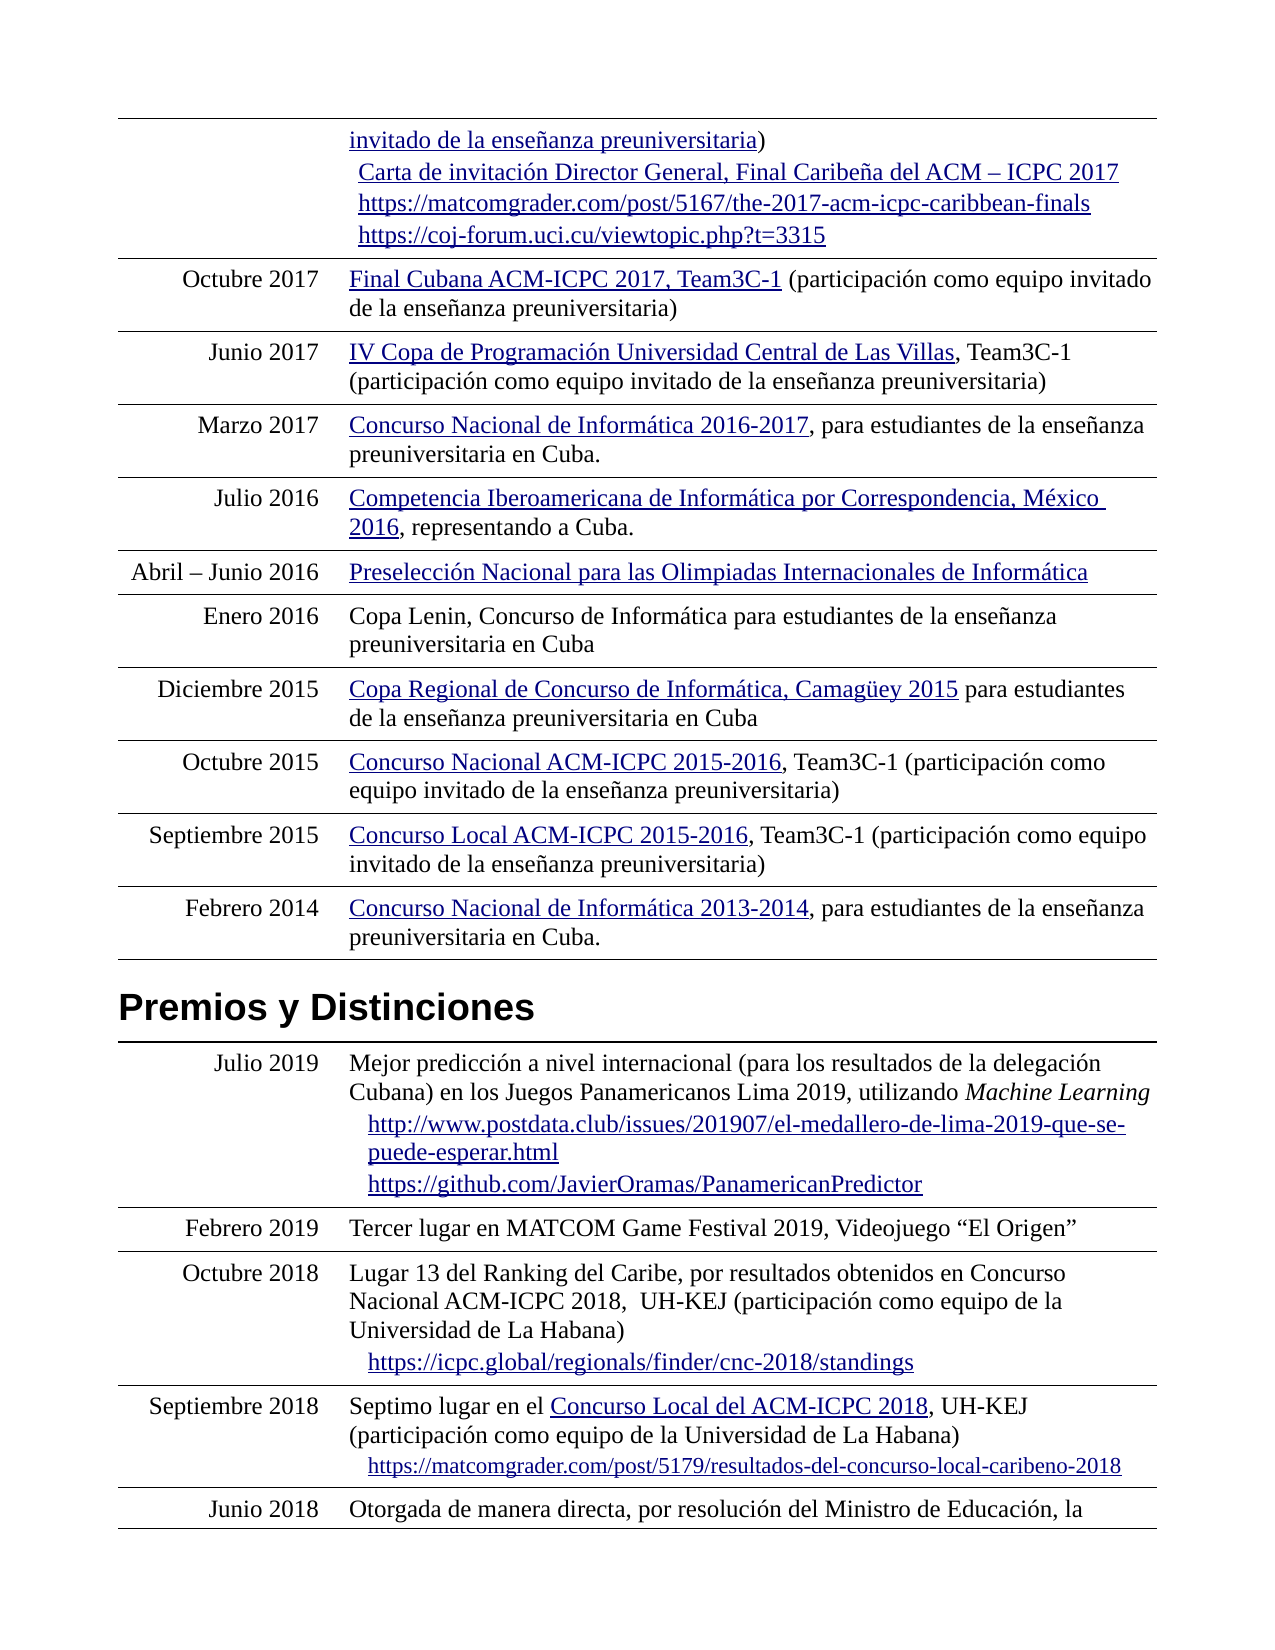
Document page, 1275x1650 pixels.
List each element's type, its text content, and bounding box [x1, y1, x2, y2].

table_cell Tercer lugar en MATCOM Game Festival 2019, Videojuego “El Origen” [324, 1208, 1157, 1251]
subtitle Premios y Distinciones [118, 985, 1157, 1029]
table_cell Octubre 2018 [118, 1252, 324, 1384]
table_cell Junio 2017 [118, 332, 324, 404]
table_cell Concurso Nacional de Informática 2016-2017, para estudiantes de la enseñanza preuniversitaria en Cuba. [324, 405, 1157, 477]
table_cell Final Cubana ACM-ICPC 2017, Team3C-1 (participación como equipo invitado de la enseñanza preuniversitaria) [324, 259, 1157, 331]
table_cell Febrero 2014 [118, 887, 324, 959]
table_cell Otorgada de manera directa, por resolución del Ministro de Educación, la [324, 1488, 1157, 1528]
table_cell Enero 2016 [118, 595, 324, 667]
table_header Julio 2019 [118, 1043, 324, 1207]
table_cell Septiembre 2018 [118, 1386, 324, 1487]
table_cell Copa Regional de Concurso de Informática, Camagüey 2015 para estudiantes de la enseñanza preuniversitaria en Cuba [324, 668, 1157, 740]
table_cell Copa Lenin, Concurso de Informática para estudiantes de la enseñanza preuniversitaria en Cuba [324, 595, 1157, 667]
table_header Mejor predicción a nivel internacional (para los resultados de la delegación Cubana) en los Juegos Panamericanos Lima 2019, utilizando Machine Learning http://www.postdata.club/issues/201907/el-medallero-de-lima-2019-que-se-puede-esperar.html https://github.com/JavierOramas/PanamericanPredictor [324, 1043, 1157, 1207]
table_cell Septimo lugar en el Concurso Local del ACM-ICPC 2018, UH-KEJ (participación como equipo de la Universidad de La Habana) https://matcomgrader.com/post/5179/resultados-del-concurso-local-caribeno-2018 [324, 1386, 1157, 1487]
table_cell Marzo 2017 [118, 405, 324, 477]
table_cell Diciembre 2015 [118, 668, 324, 740]
table_cell Concurso Local ACM-ICPC 2015-2016, Team3C-1 (participación como equipo invitado de la enseñanza preuniversitaria) [324, 814, 1157, 886]
table_cell Octubre 2015 [118, 741, 324, 813]
table_cell Concurso Nacional de Informática 2013-2014, para estudiantes de la enseñanza preuniversitaria en Cuba. [324, 887, 1157, 959]
table_cell Lugar 13 del Ranking del Caribe, por resultados obtenidos en Concurso Nacional ACM-ICPC 2018, UH-KEJ (participación como equipo de la Universidad de La Habana) https://icpc.global/regionals/finder/cnc-2018/standings [324, 1252, 1157, 1384]
table_cell Octubre 2017 [118, 259, 324, 331]
table_cell [118, 119, 324, 258]
table_cell Febrero 2019 [118, 1208, 324, 1251]
table_cell invitado de la enseñanza preuniversitaria) Carta de invitación Director General, Final Caribeña del ACM – ICPC 2017 https://matcomgrader.com/post/5167/the-2017-acm-icpc-caribbean-finals https://coj-forum.uci.cu/viewtopic.php?t=3315 [324, 119, 1157, 258]
table_cell Abril – Junio 2016 [118, 551, 324, 594]
table_cell Julio 2016 [118, 478, 324, 550]
table_cell IV Copa de Programación Universidad Central de Las Villas, Team3C-1 (participación como equipo invitado de la enseñanza preuniversitaria) [324, 332, 1157, 404]
table_cell Septiembre 2015 [118, 814, 324, 886]
table_cell Junio 2018 [118, 1488, 324, 1528]
table_cell Competencia Iberoamericana de Informática por Correspondencia, México 2016, representando a Cuba. [324, 478, 1157, 550]
table_cell Preselección Nacional para las Olimpiadas Internacionales de Informática [324, 551, 1157, 594]
table_cell Concurso Nacional ACM-ICPC 2015-2016, Team3C-1 (participación como equipo invitado de la enseñanza preuniversitaria) [324, 741, 1157, 813]
